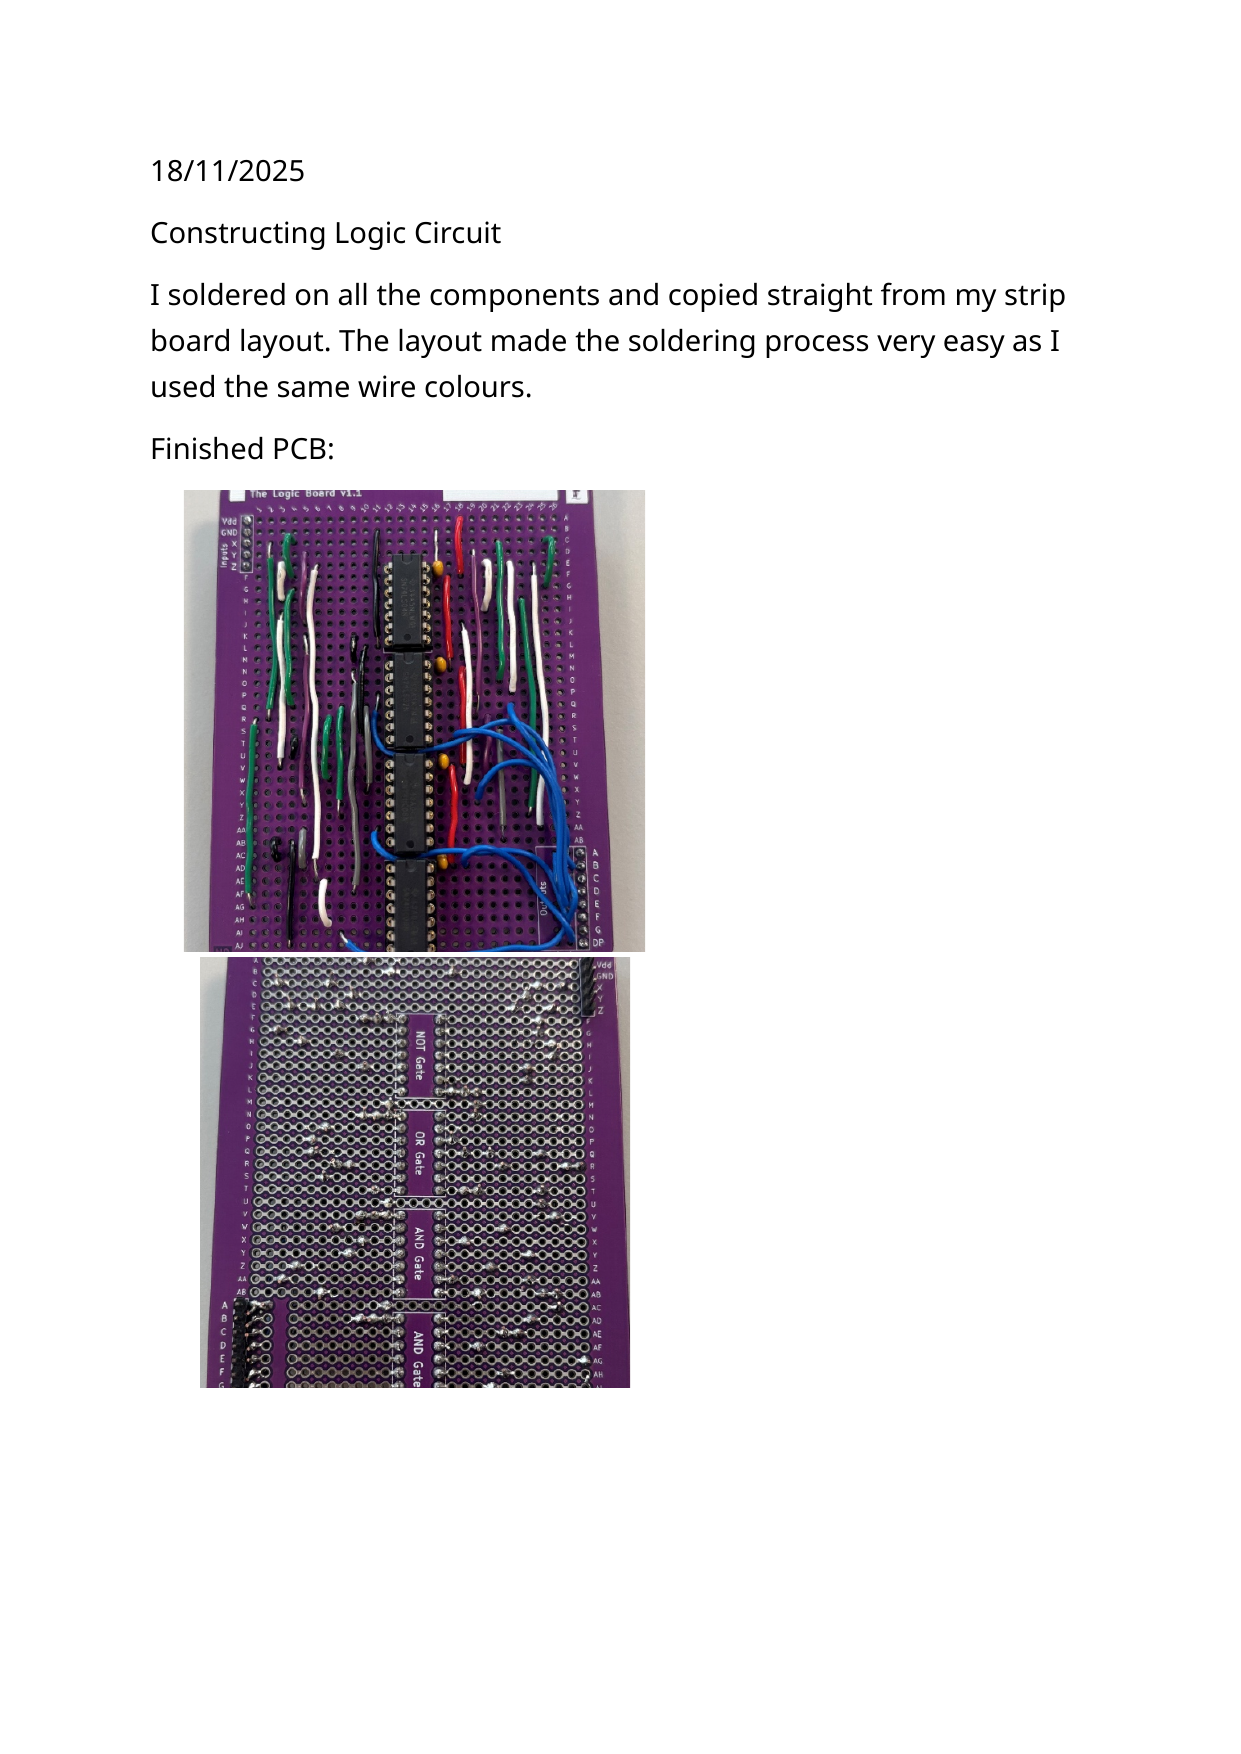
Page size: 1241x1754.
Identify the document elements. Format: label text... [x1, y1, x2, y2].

text 18/11/2025 [150, 150, 1090, 190]
text Finished PCB: [150, 428, 1090, 468]
text I soldered on all the components and copied straight from my strip board layout. The layout made the soldering process very easy as I used the same wire colours. [150, 274, 1090, 406]
text Constructing Logic Circuit [150, 212, 1090, 252]
